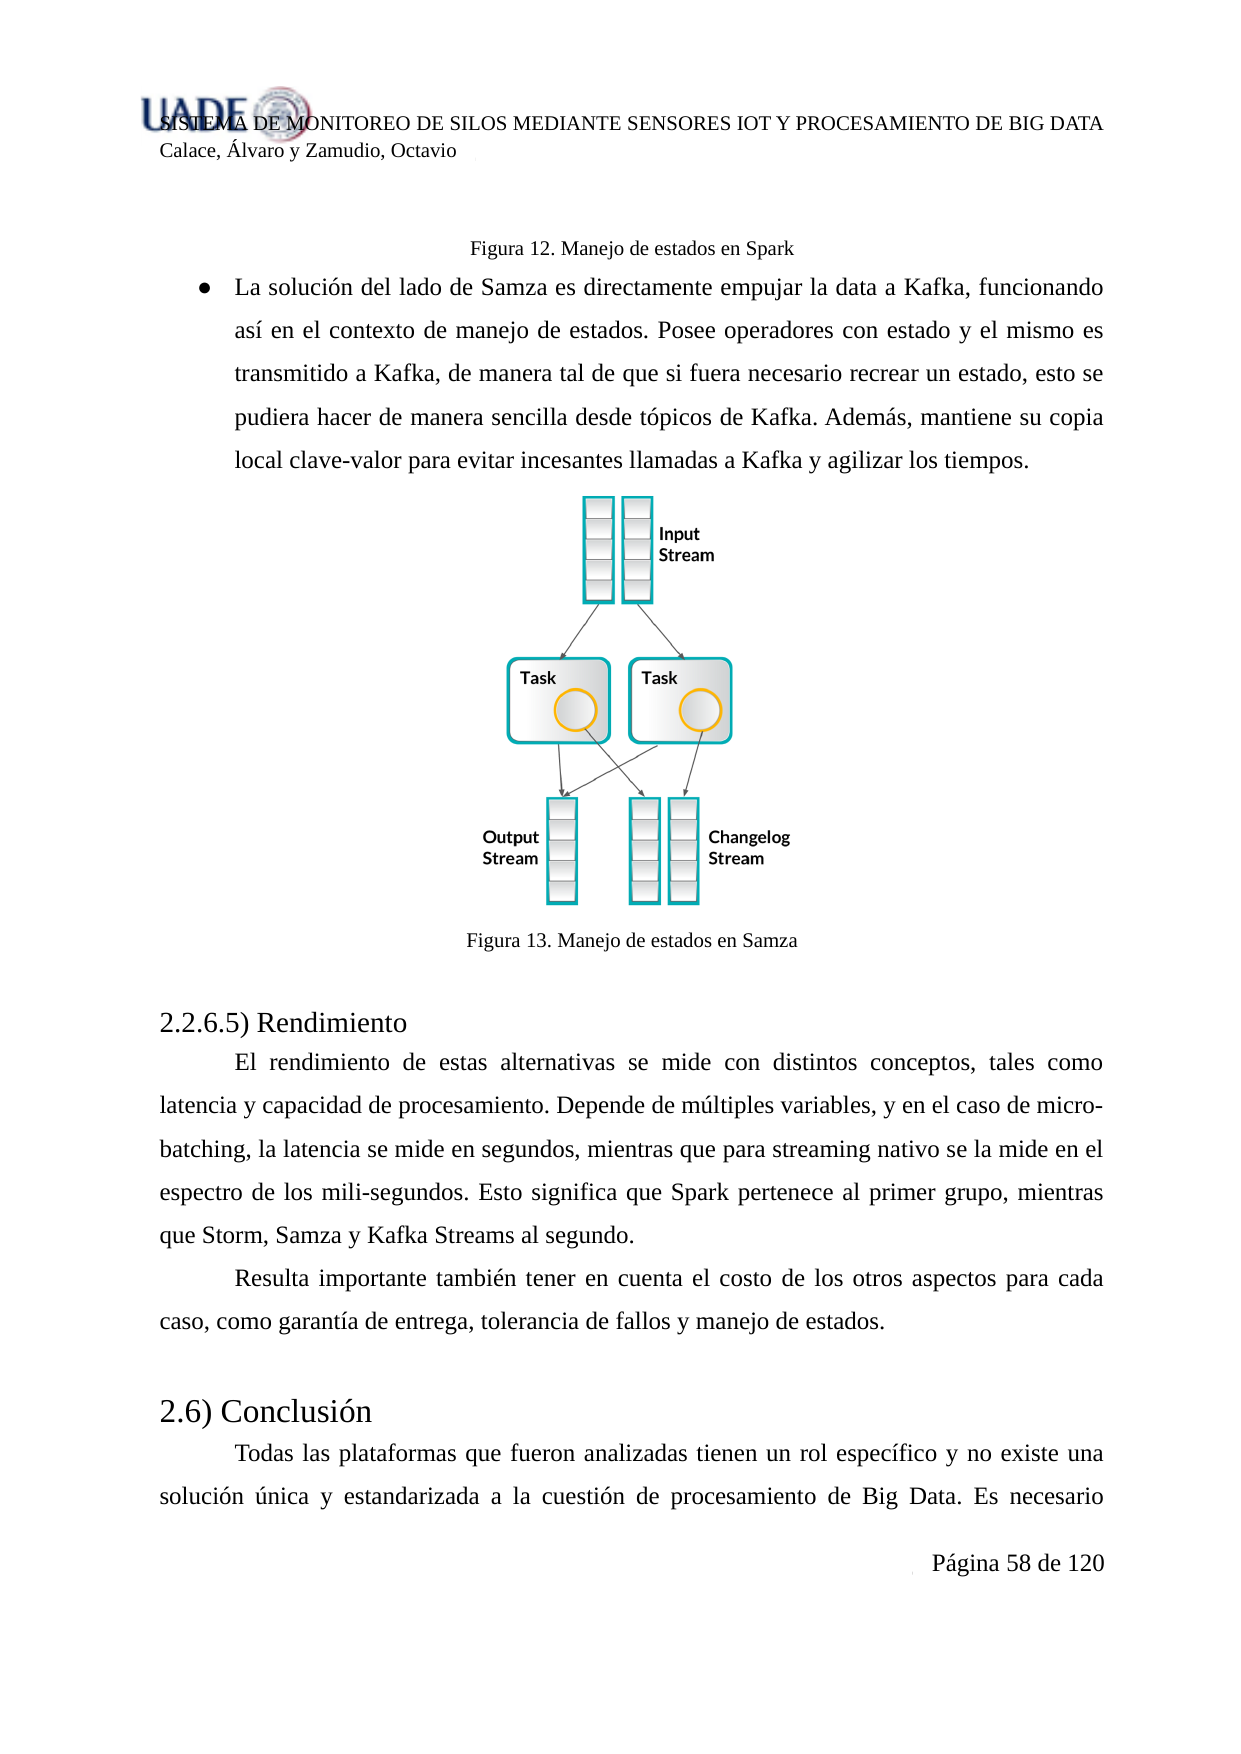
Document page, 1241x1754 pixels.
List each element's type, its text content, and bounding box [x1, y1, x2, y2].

subtitle Figura 13. Manejo de estados en Samza [159, 928, 1104, 952]
subtitle Figura 12. Manejo de estados en Spark [159, 236, 1104, 260]
text Todas las plataformas que fueron analizadas tienen un rol específico y no existe una solución única y estandarizada a la cuestión de procesamiento de Big Data. Es necesario [159, 1438, 1104, 1509]
list La solución del lado de Samza es directamente empujar la data a Kafka, funcionando así en el contexto de manejo de estados. Posee operadores con estado y el mismo es transmitido a Kafka, de manera tal de que si fuera necesario recrear un estado, esto se pudiera hacer de manera sencilla desde tópicos de Kafka. Además, mantiene su copia local clave-valor para evitar incesantes llamadas a Kafka y agilizar los tiempos. [197, 272, 1104, 473]
subtitle 2.2.6.5) Rendimiento [159, 1006, 1104, 1039]
subtitle 2.6) Conclusión [159, 1391, 1104, 1429]
text Resulta importante también tener en cuenta el costo de los otros aspectos para cada caso, como garantía de entrega, tolerancia de fallos y manejo de estados. [159, 1263, 1104, 1335]
picture [140, 86, 314, 146]
picture [468, 487, 795, 914]
text El rendimiento de estas alternativas se mide con distintos conceptos, tales como latencia y capacidad de procesamiento. Depende de múltiples variables, y en el caso de micro-batching, la latencia se mide en segundos, mientras que para streaming nativo se la mide en el espectro de los mili-segundos. Esto significa que Spark pertenece al primer grupo, mientras que Storm, Samza y Kafka Streams al segundo. [159, 1047, 1104, 1249]
